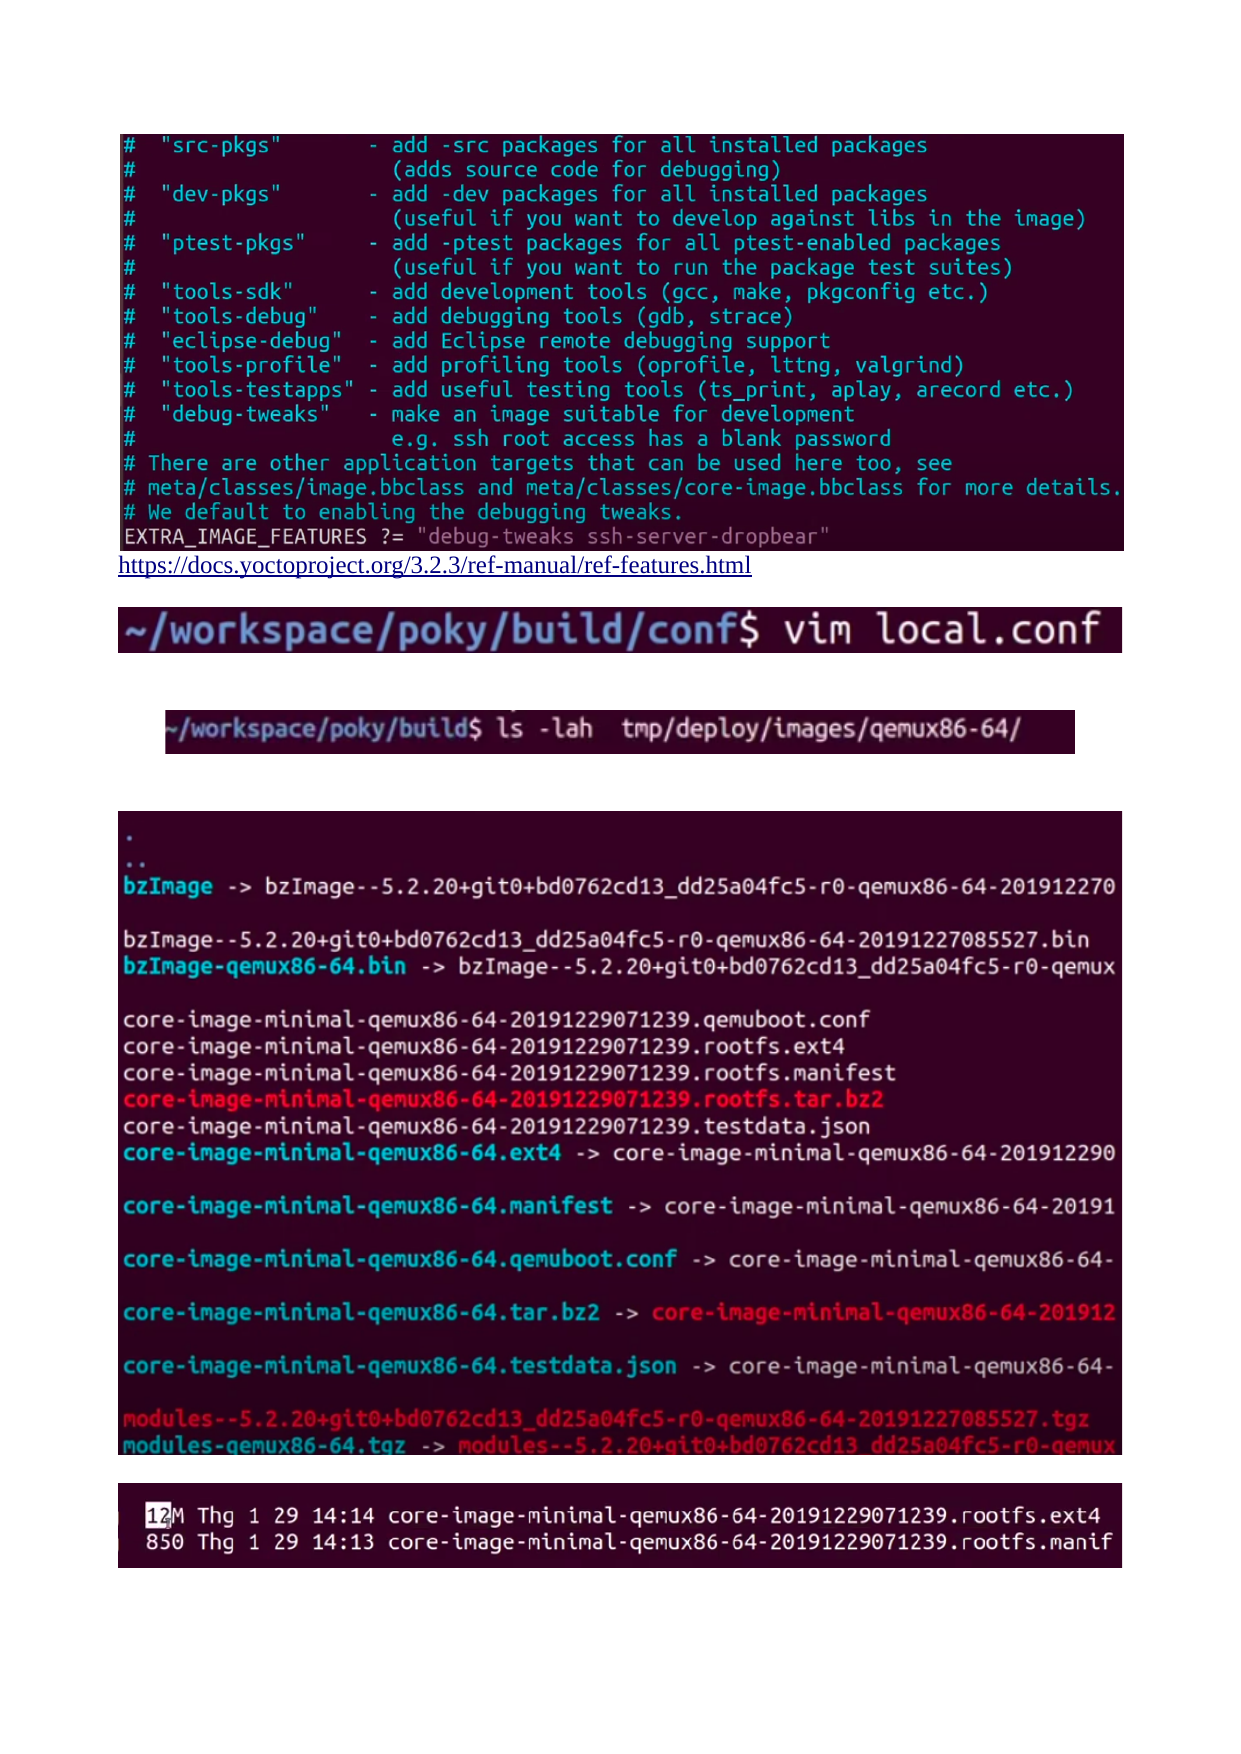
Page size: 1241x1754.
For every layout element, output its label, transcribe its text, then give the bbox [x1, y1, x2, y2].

picture [120, 134, 1124, 551]
picture [118, 607, 1123, 653]
text https://docs.yoctoproject.org/3.2.3/ref-manual/ref-features.html [118, 118, 1122, 579]
picture [118, 1483, 1123, 1568]
picture [165, 710, 1075, 754]
picture [118, 811, 1123, 1455]
